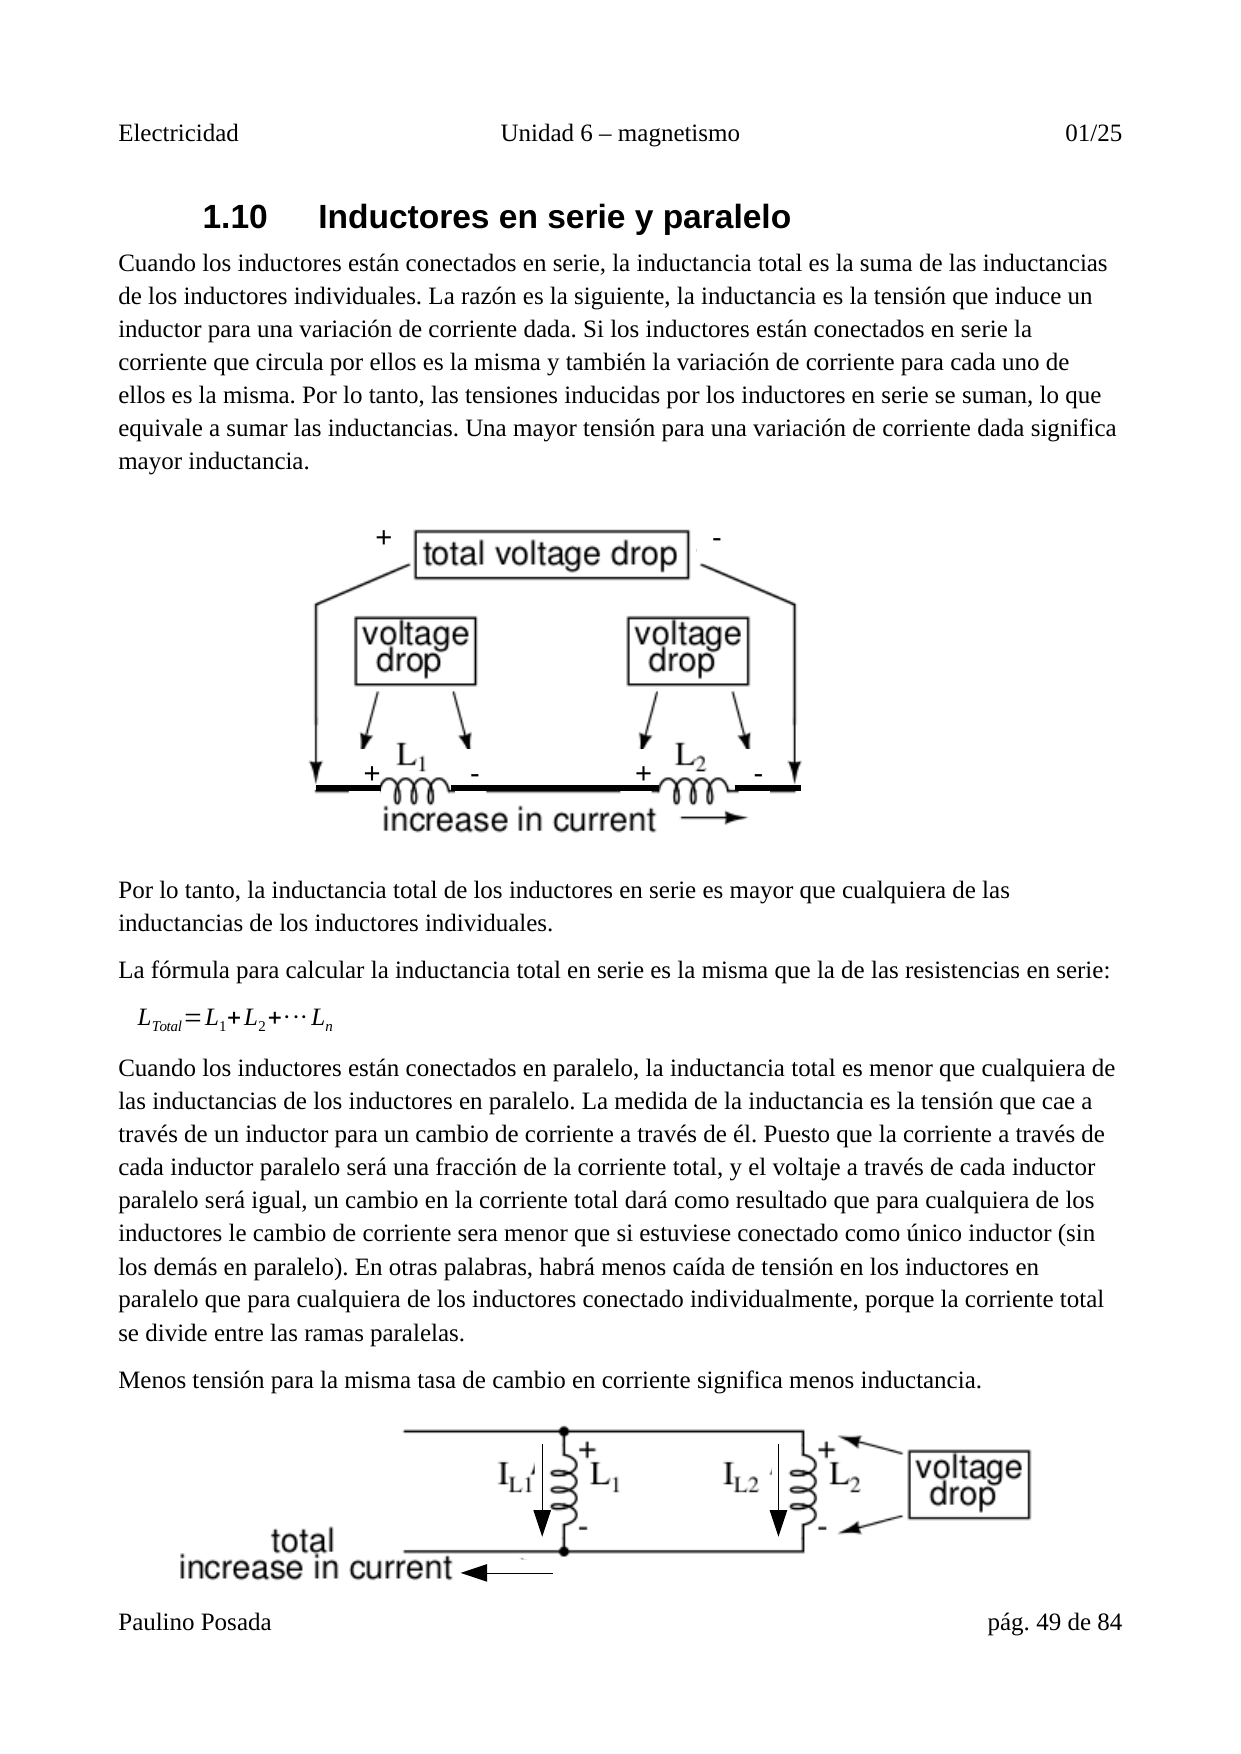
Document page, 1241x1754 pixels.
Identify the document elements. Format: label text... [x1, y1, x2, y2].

text Cuando los inductores están conectados en paralelo, la inductancia total es menor que cualquiera de las inductancias de los inductores en paralelo. La medida de la inductancia es la tensión que cae a través de un inductor para un cambio de corriente a través de él. Puesto que la corriente a través de cada inductor paralelo será una fracción de la corriente total, y el voltaje a través de cada inductor paralelo será igual, un cambio en la corriente total dará como resultado que para cualquiera de los inductores le cambio de corriente sera menor que si estuviese conectado como único inductor (sin los demás en paralelo). En otras palabras, habrá menos caída de tensión en los inductores en paralelo que para cualquiera de los inductores conectado individualmente, porque la corriente total se divide entre las ramas paralelas. [118, 1053, 1122, 1346]
text Cuando los inductores están conectados en serie, la inductancia total es la suma de las inductancias de los inductores individuales. La razón es la siguiente, la inductancia es la tensión que induce un inductor para una variación de corriente dada. Si los inductores están conectados en serie la corriente que circula por ellos es la misma y también la variación de corriente para cada uno de ellos es la misma. Por lo tanto, las tensiones inducidas por los inductores en serie se suman, lo que equivale a sumar las inductancias. Una mayor tensión para una variación de corriente dada significa mayor inductancia. [118, 248, 1122, 475]
picture [295, 524, 813, 842]
picture [151, 1406, 1047, 1585]
text Por lo tanto, la inductancia total de los inductores en serie es mayor que cualquiera de las inductancias de los inductores individuales. [118, 875, 1122, 937]
text Menos tensión para la misma tasa de cambio en corriente significa menos inductancia. [118, 1365, 1122, 1394]
subtitle Inductores en serie y paralelo [193, 197, 1122, 236]
text La fórmula para calcular la inductancia total en serie es la misma que la de las resistencias en serie: [118, 956, 1122, 984]
